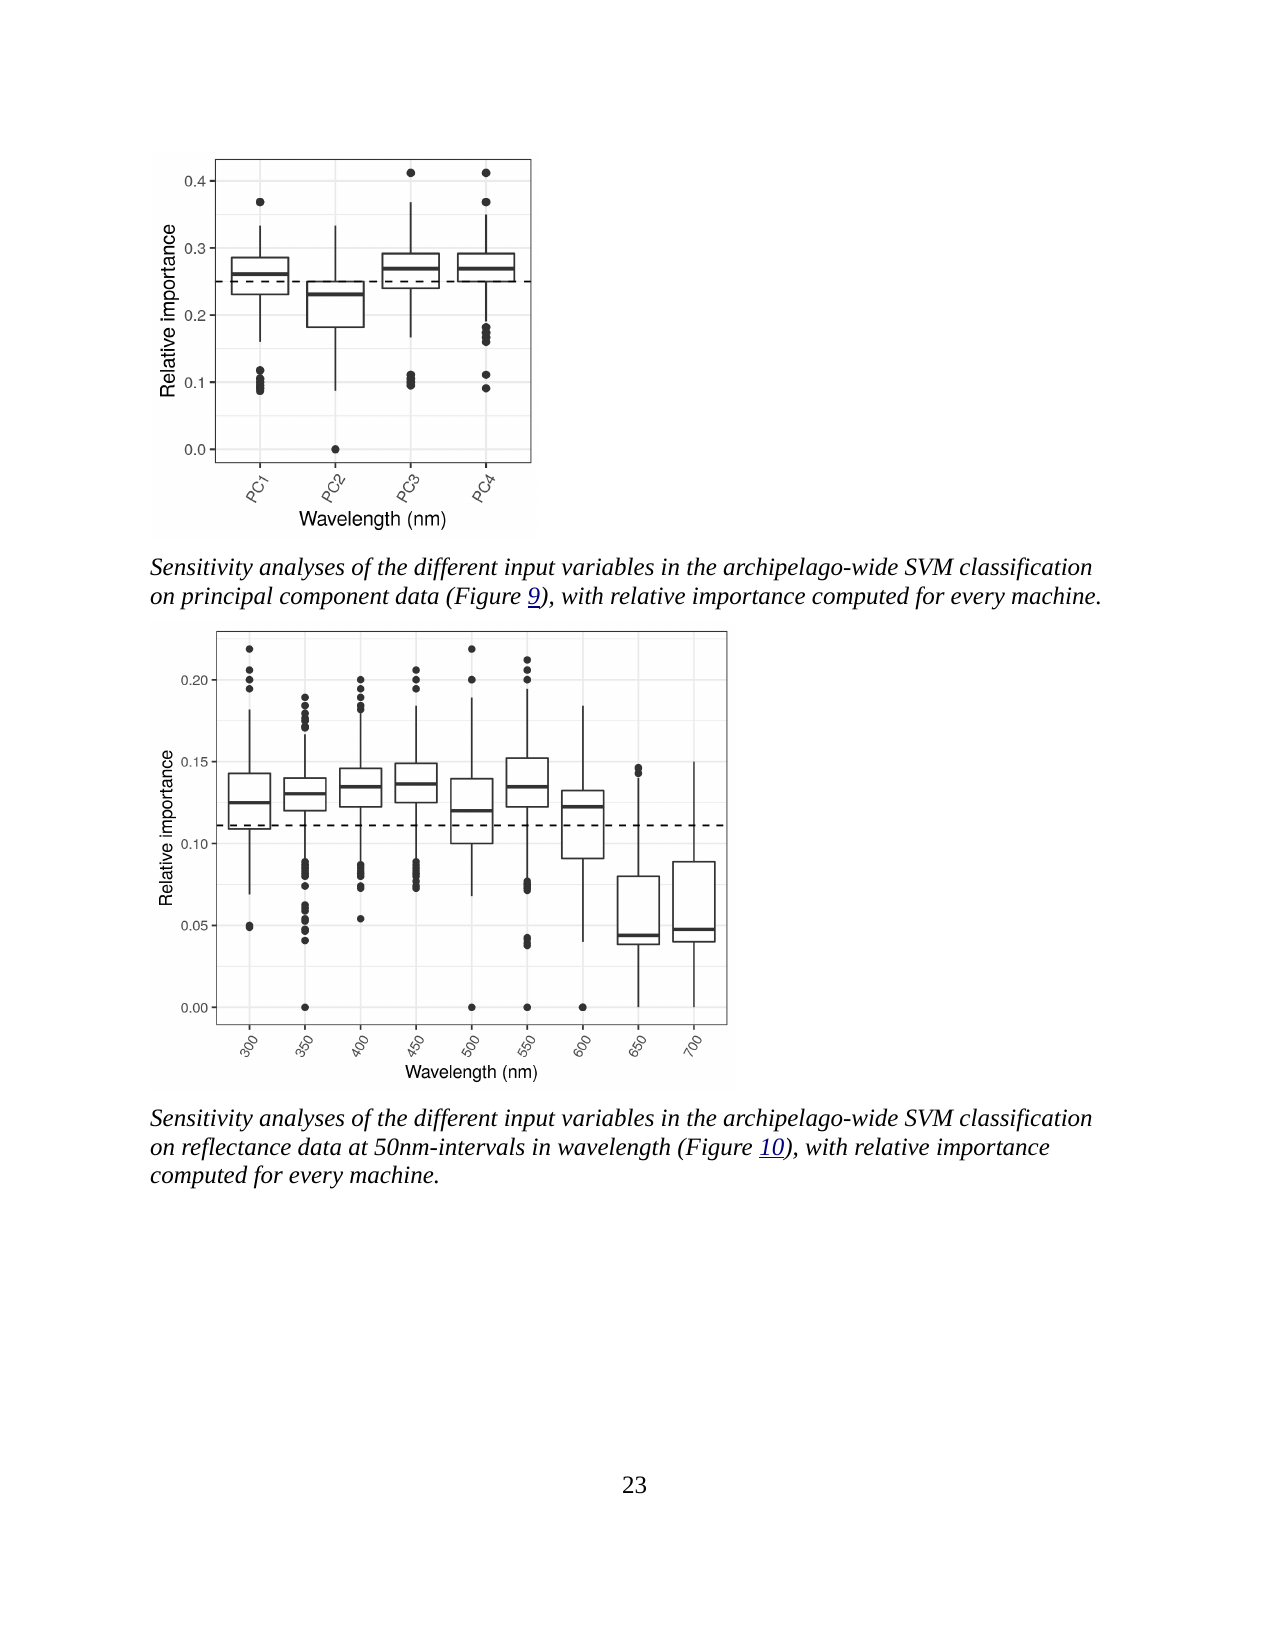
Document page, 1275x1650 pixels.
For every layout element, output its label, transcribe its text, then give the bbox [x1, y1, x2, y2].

picture [150, 150, 540, 540]
text Sensitivity analyses of the different input variables in the archipelago-wide SVM classification on principal component data (Figure 9), with relative importance computed for every machine. [150, 552, 1125, 610]
text Sensitivity analyses of the different input variables in the archipelago-wide SVM classification on reflectance data at 50nm-intervals in wavelength (Figure 10), with relative importance computed for every machine. [150, 1103, 1125, 1189]
picture [150, 622, 736, 1091]
